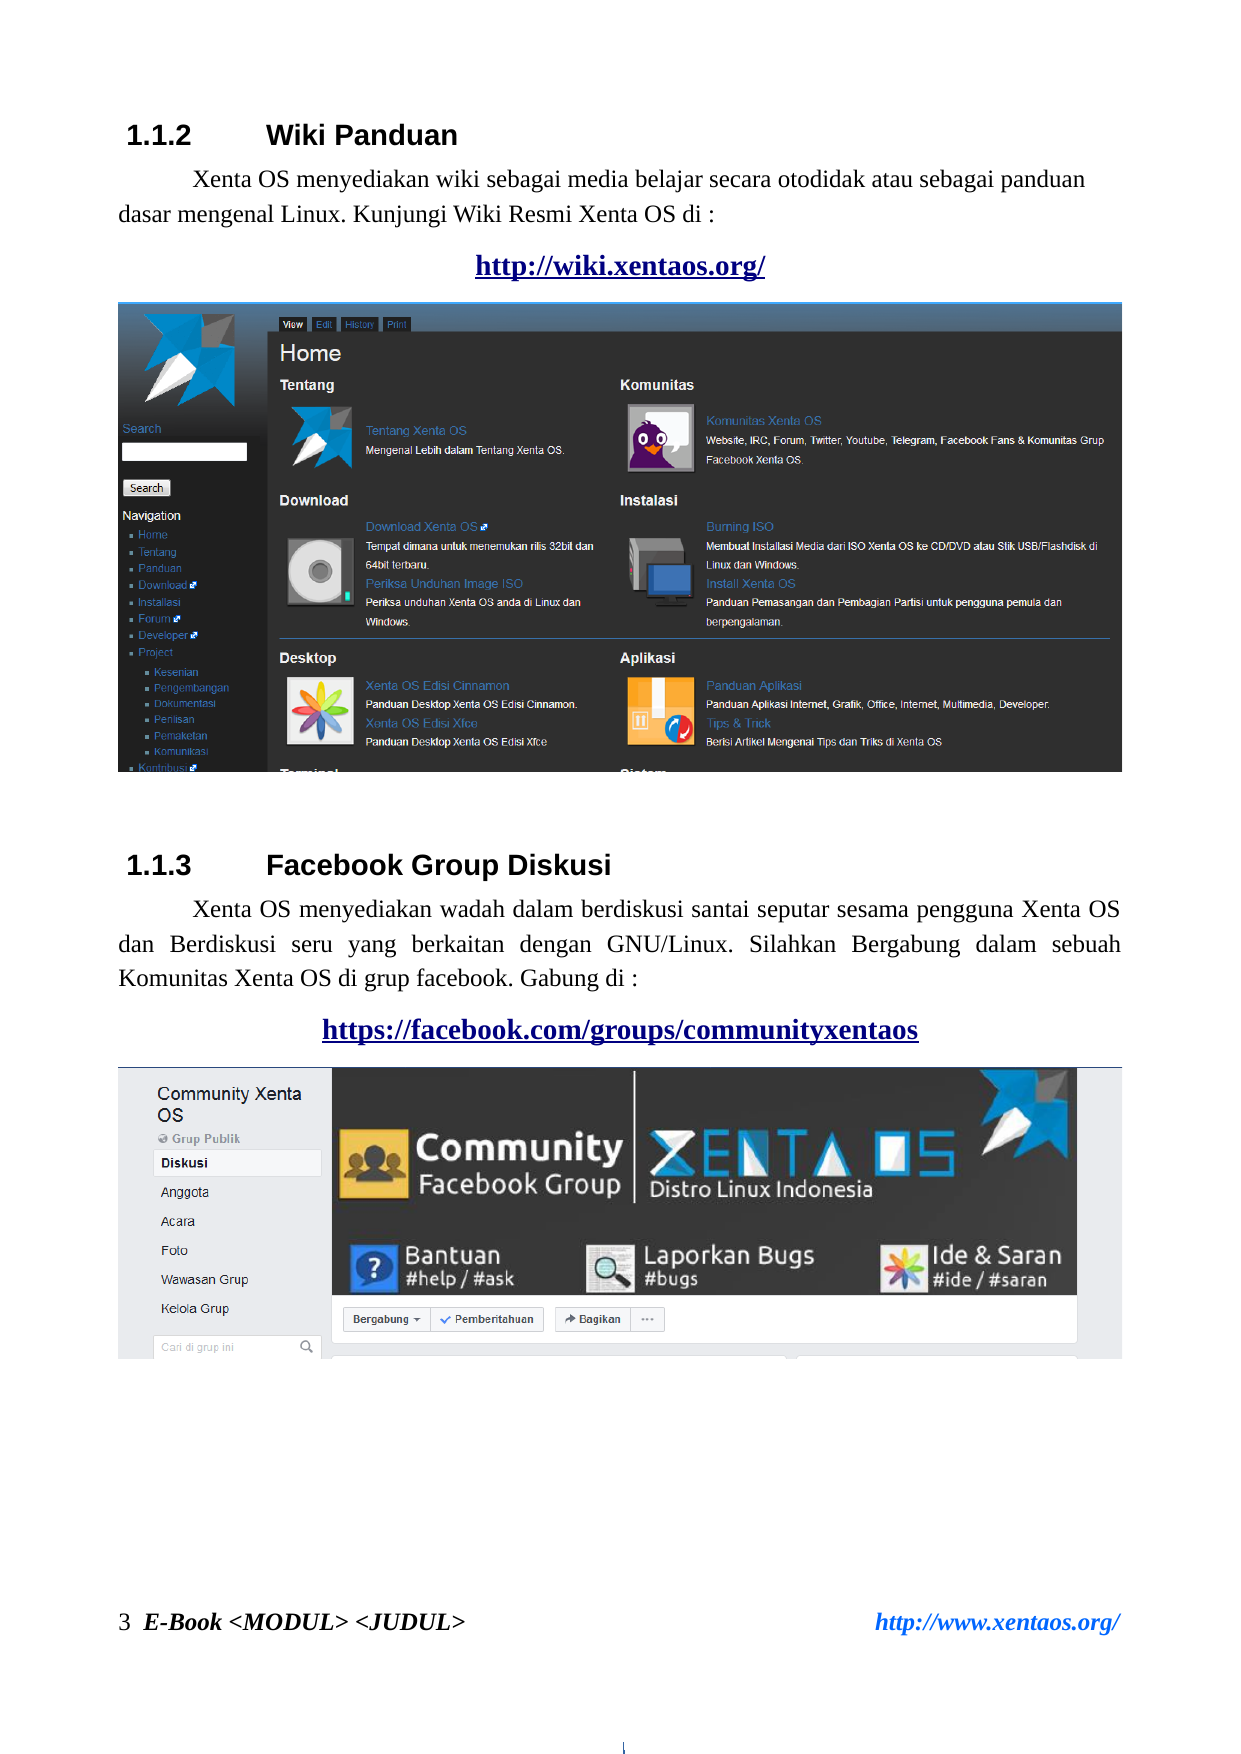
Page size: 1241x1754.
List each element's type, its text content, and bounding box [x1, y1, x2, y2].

text Xenta OS menyediakan wiki sebagai media belajar secara otodidak atau sebagai panduan dasar mengenal Linux. Kunjungi Wiki Resmi Xenta OS di : [118, 164, 1122, 228]
text https://facebook.com/groups/communityxentaos [118, 1012, 1122, 1046]
picture [118, 1067, 1123, 1359]
text Xenta OS menyediakan wadah dalam berdiskusi santai seputar sesama pengguna Xenta OS dan Berdiskusi seru yang berkaitan dengan GNU/Linux. Silahkan Bergabung dalam sebuah Komunitas Xenta OS di grup facebook. Gabung di : [118, 894, 1122, 992]
subtitle Wiki Panduan [118, 118, 1122, 152]
text http://wiki.xentaos.org/ [118, 248, 1122, 281]
picture [118, 302, 1123, 772]
subtitle Facebook Group Diskusi [118, 848, 1122, 882]
